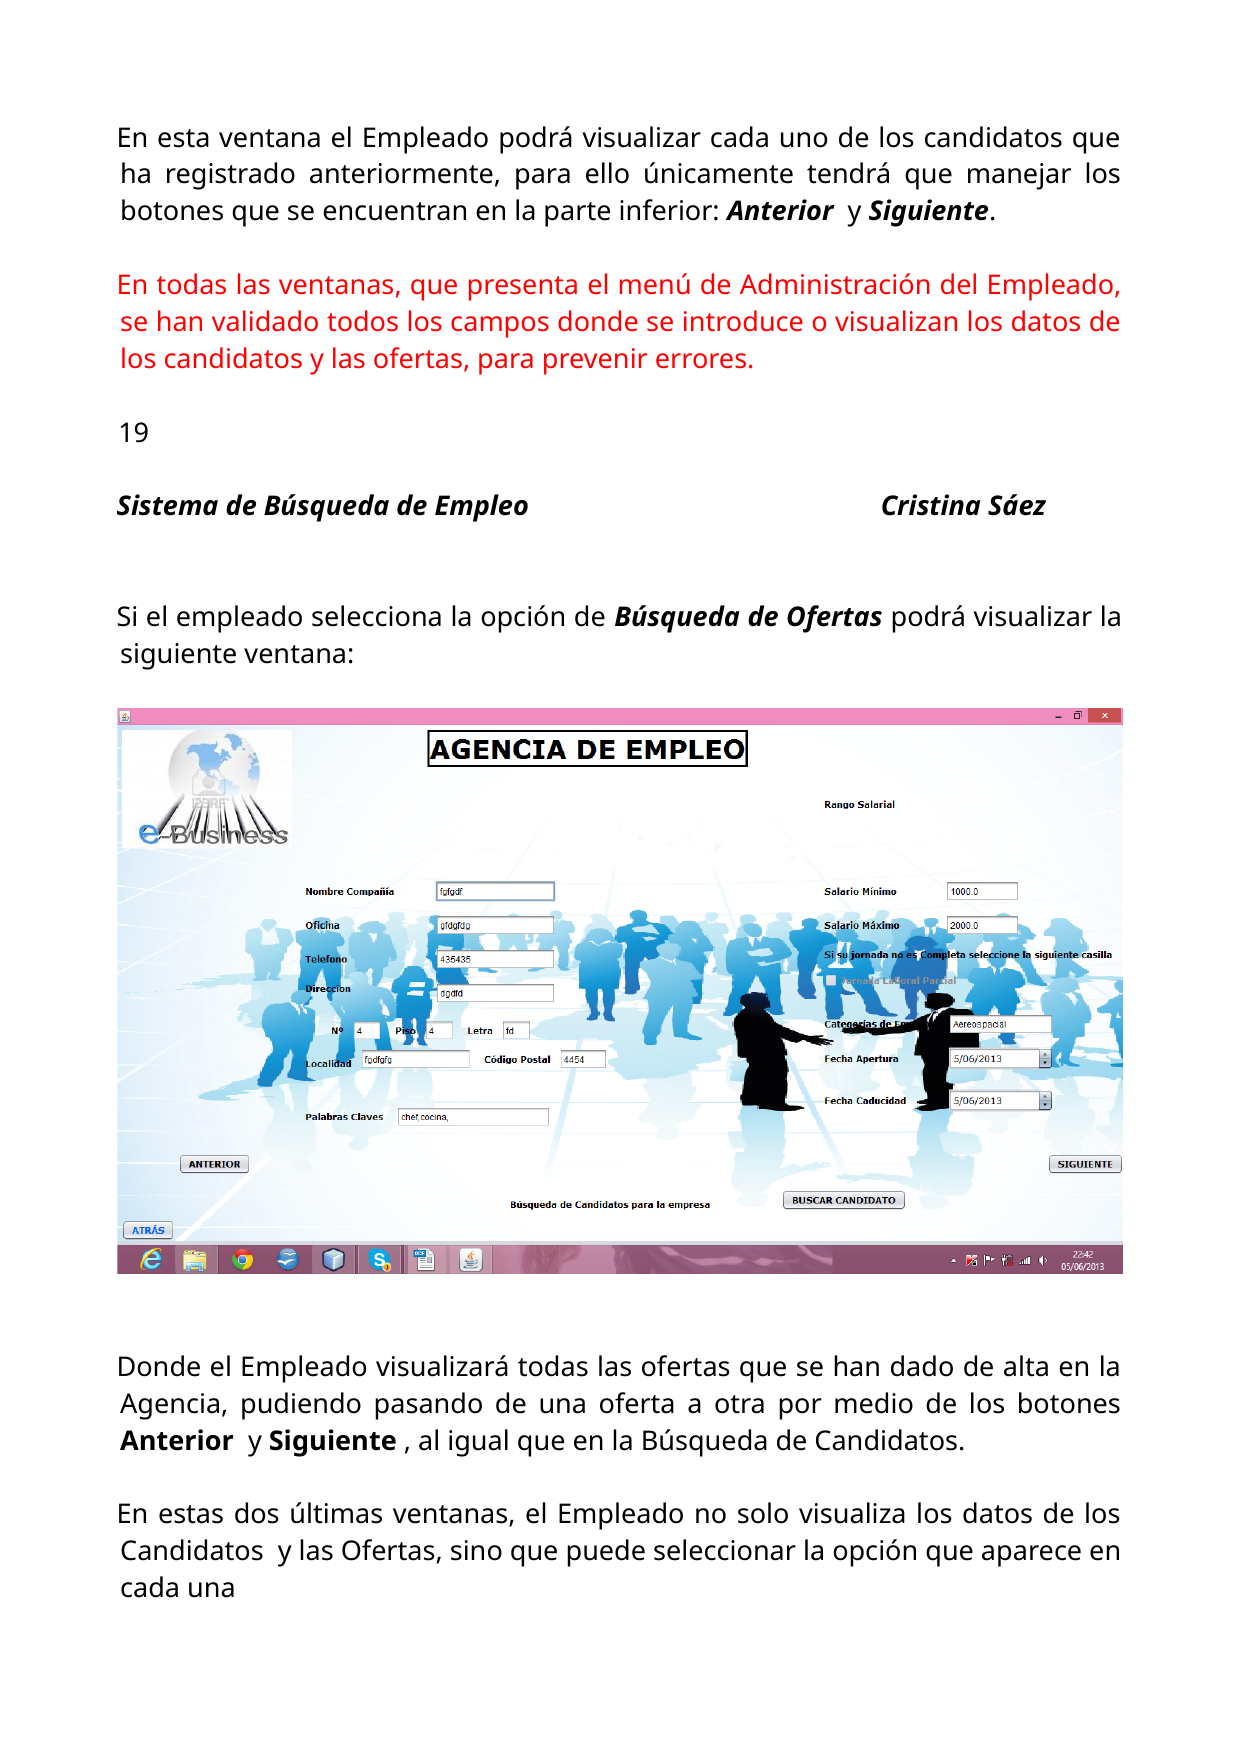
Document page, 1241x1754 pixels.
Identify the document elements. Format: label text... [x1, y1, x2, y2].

text En esta ventana el Empleado podrá visualizar cada uno de los candidatos que ha registrado anteriormente, para ello únicamente tendrá que manejar los botones que se encuentran en la parte inferior: Anterior y Siguiente. [116, 118, 1122, 229]
text 23 [118, 413, 1122, 450]
text En estas dos últimas ventanas, el Empleado no solo visualiza los datos de los Candidatos y las Ofertas, sino que puede seleccionar la opción que aparece en cada una [116, 1495, 1122, 1605]
text En todas las ventanas, que presenta el menú de Administración del Empleado, se han validado todos los campos donde se introduce o visualizan los datos de los candidatos y las ofertas, para prevenir errores. [116, 266, 1122, 376]
text Si el empleado selecciona la opción de Búsqueda de Ofertas podrá visualizar la siguiente ventana: [116, 597, 1122, 671]
picture [117, 708, 1123, 1274]
text Donde el Empleado visualizará todas las ofertas que se han dado de alta en la Agencia, pudiendo pasando de una oferta a otra por medio de los botones Anterior y Siguiente , al igual que en la Búsqueda de Candidatos. [116, 1347, 1122, 1458]
text Sistema de Búsqueda de Empleo Cristina Sáez [116, 487, 1122, 524]
